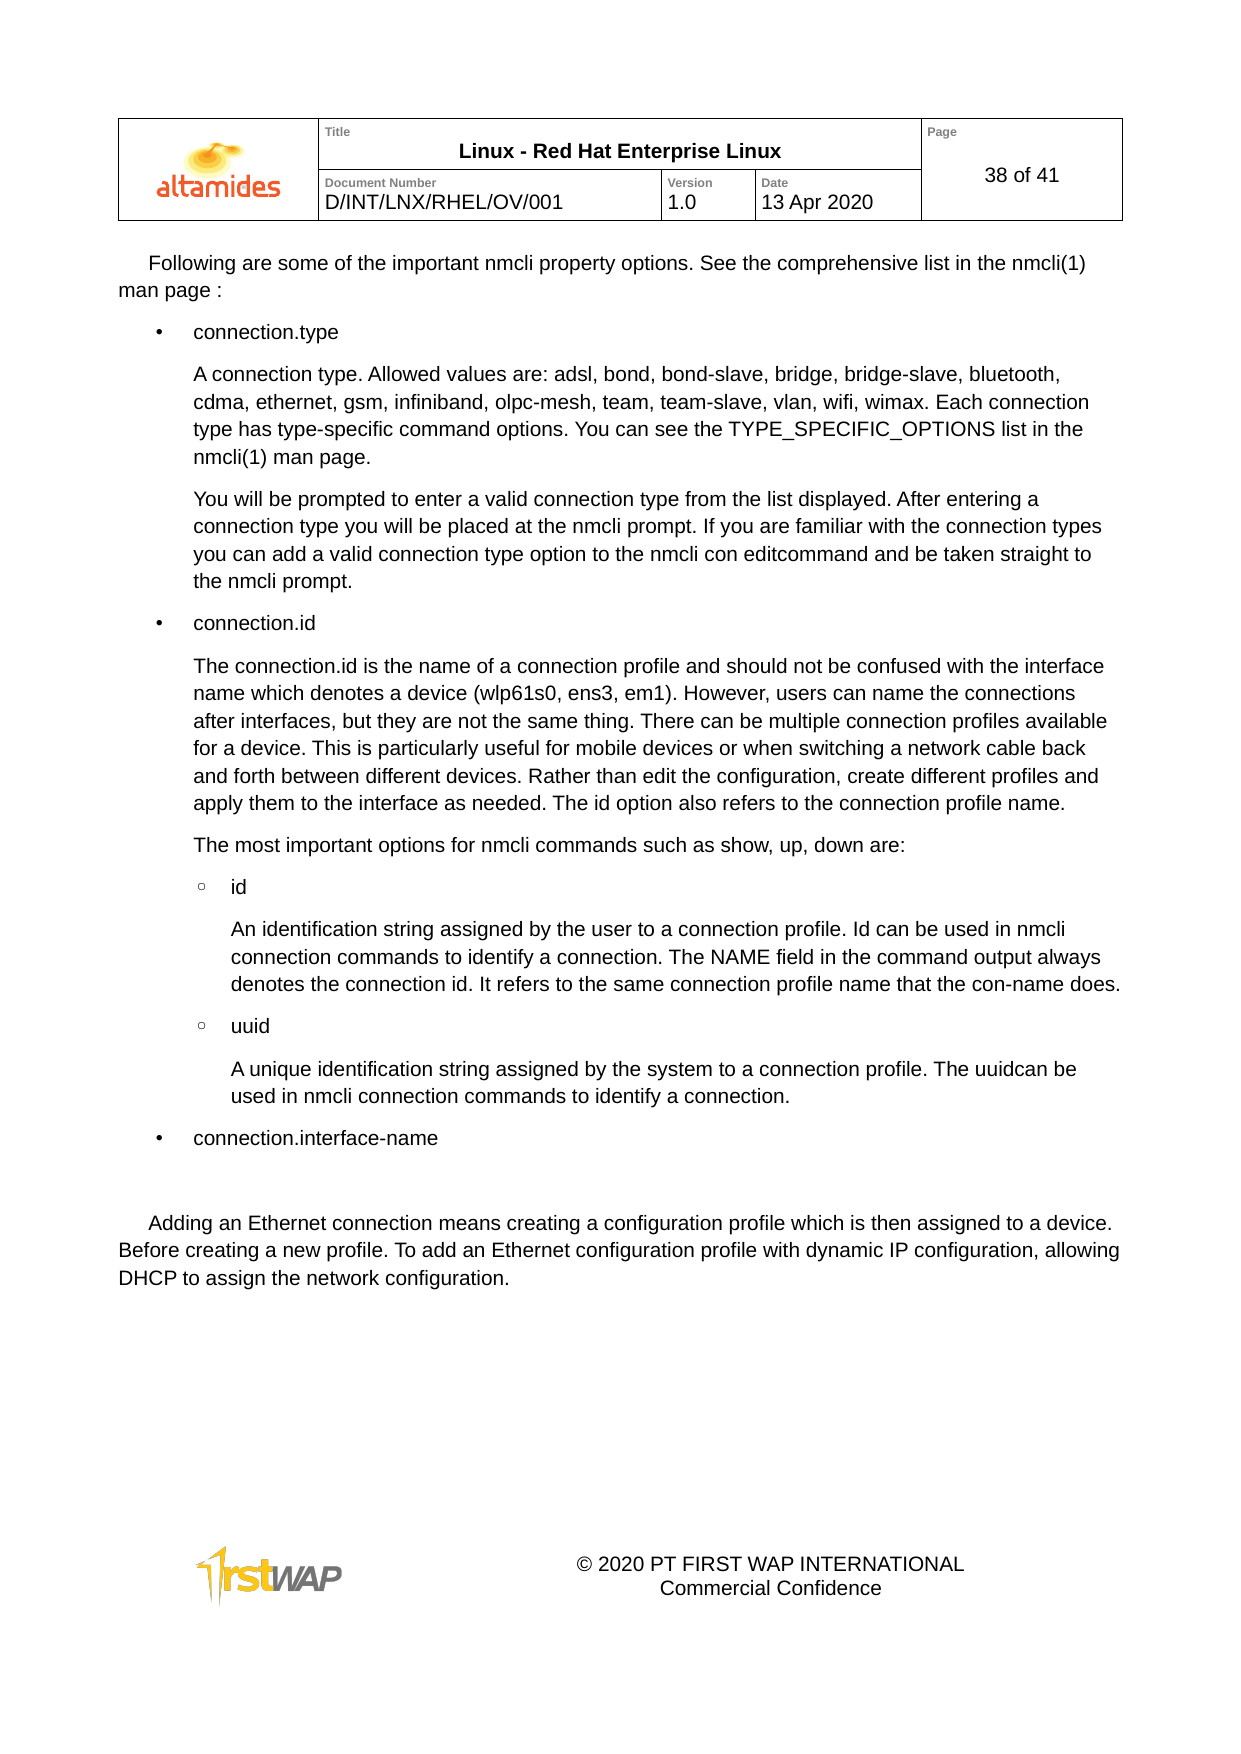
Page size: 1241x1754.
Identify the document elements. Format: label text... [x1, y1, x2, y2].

list connection.id [156, 611, 1122, 635]
list uuid [193, 1014, 1122, 1038]
list The most important options for nmcli commands such as show, up, down are: [156, 833, 1122, 857]
picture [195, 1546, 342, 1607]
list connection.type [156, 320, 1122, 344]
list A connection type. Allowed values are: adsl, bond, bond-slave, bridge, bridge-slave, bluetooth, cdma, ethernet, gsm, infiniband, olpc-mesh, team, team-slave, vlan, wifi, wimax. Each connection type has type-specific command options. You can see the TYPE_SPECIFIC_OPTIONS list in the nmcli(1) man page. [156, 362, 1122, 468]
list An identification string assigned by the user to a connection profile. Id can be used in nmcli connection commands to identify a connection. The NAME field in the command output always denotes the connection id. It refers to the same connection profile name that the con-name does. [193, 917, 1122, 996]
list The connection.id is the name of a connection profile and should not be confused with the interface name which denotes a device (wlp61s0, ens3, em1). However, users can name the connections after interfaces, but they are not the same thing. There can be multiple connection profiles available for a device. This is particularly useful for mobile devices or when switching a network cable back and forth between different devices. Rather than edit the configuration, create different profiles and apply them to the interface as needed. The id option also refers to the connection profile name. [156, 653, 1122, 815]
list connection.interface-name [156, 1126, 1122, 1150]
text Adding an Ethernet connection means creating a configuration profile which is then assigned to a device. Before creating a new profile. To add an Ethernet configuration profile with dynamic IP configuration, allowing DHCP to assign the network configuration. [118, 1210, 1122, 1289]
list You will be prompted to enter a valid connection type from the list displayed. After entering a connection type you will be placed at the nmcli prompt. If you are familiar with the connection types you can add a valid connection type option to the nmcli con editcommand and be taken straight to the nmcli prompt. [156, 487, 1122, 593]
text Following are some of the important nmcli property options. See the comprehensive list in the nmcli(1) man page : [118, 250, 1122, 302]
list id [193, 875, 1122, 899]
list A unique identification string assigned by the system to a connection profile. The uuidcan be used in nmcli connection commands to identify a connection. [193, 1057, 1122, 1108]
